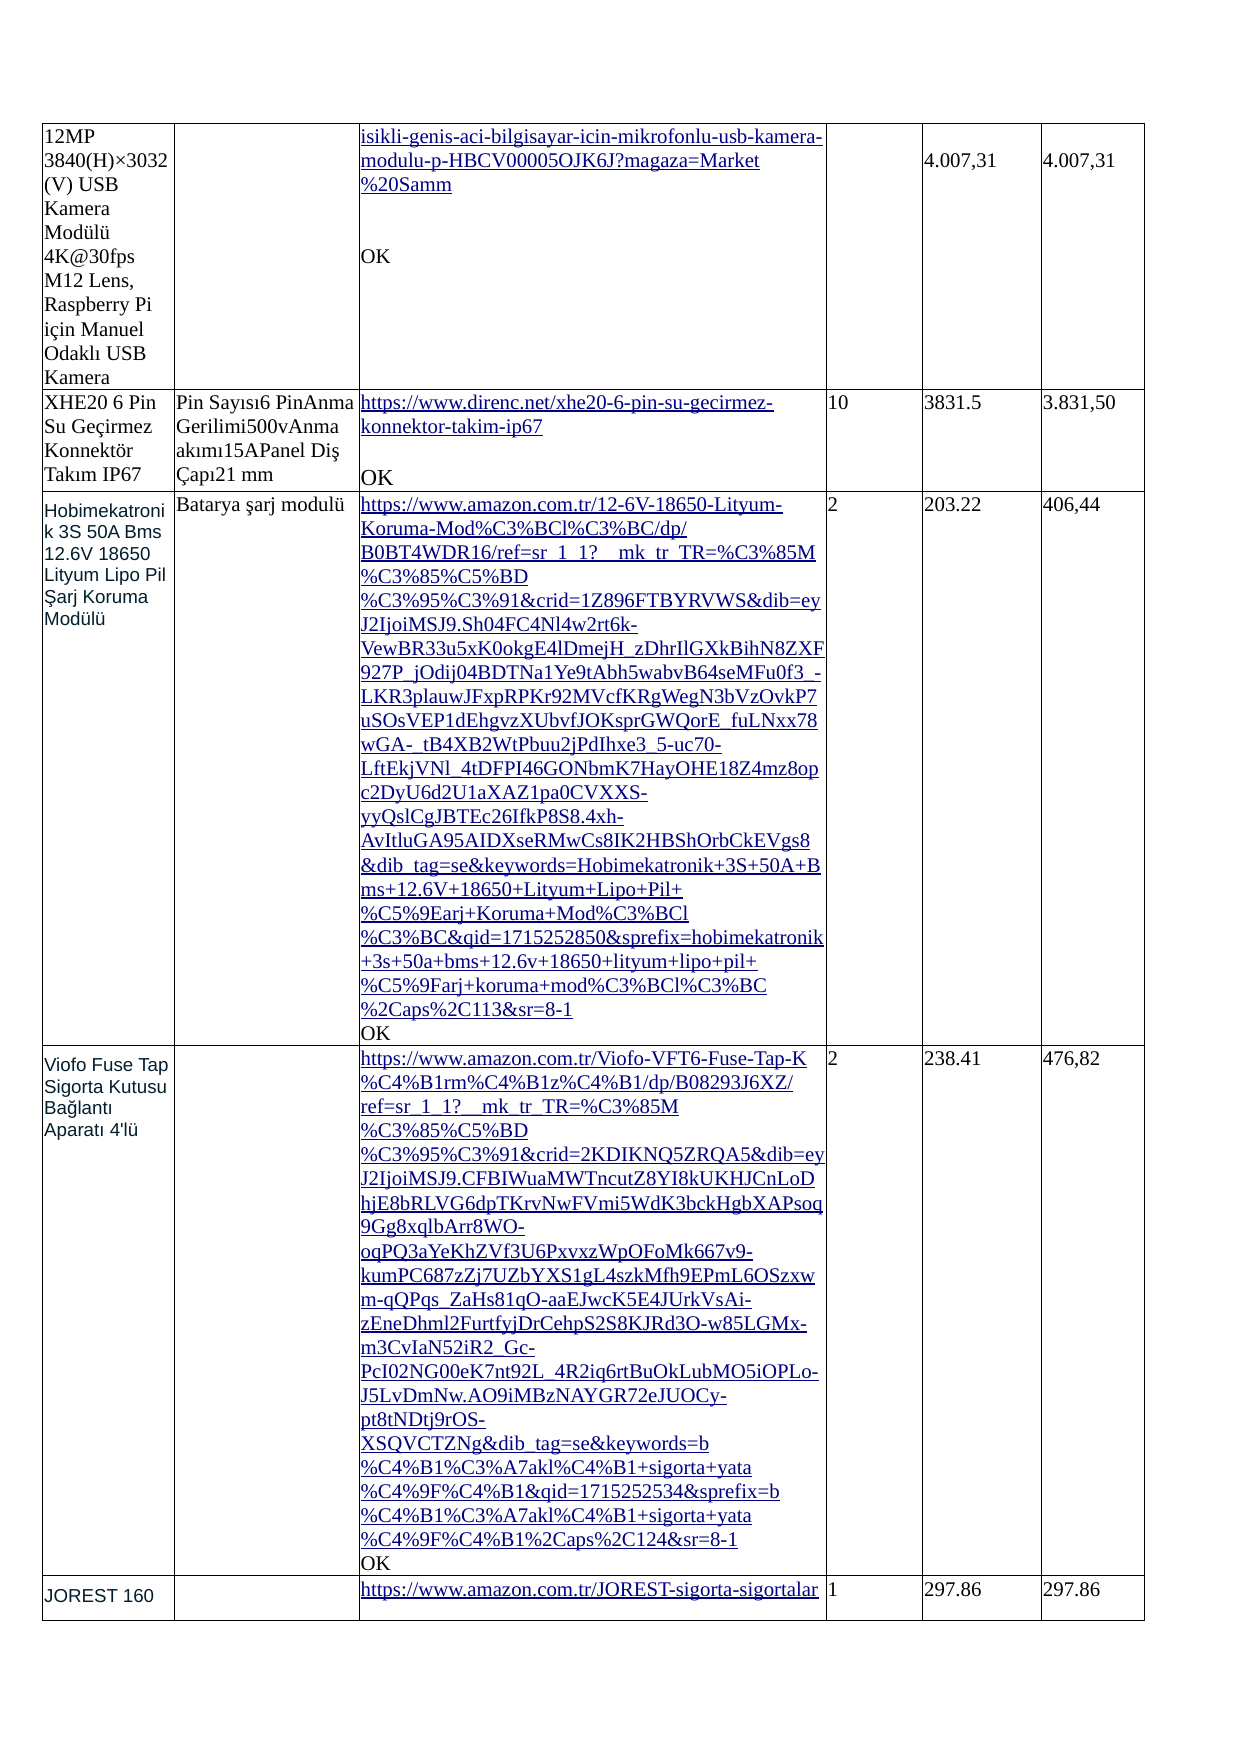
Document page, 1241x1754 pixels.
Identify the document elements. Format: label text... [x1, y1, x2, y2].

table_cell Hobimekatronik 3S 50A Bms 12.6V 18650 Lityum Lipo Pil Şarj Koruma Modülü [43, 492, 174, 1045]
table_cell 10 [827, 390, 922, 491]
table_cell Viofo Fuse Tap Sigorta Kutusu Bağlantı Aparatı 4'lü [43, 1046, 174, 1575]
table_cell https://www.direnc.net/xhe20-6-pin-su-gecirmez-konnektor-takim-ip67 OK [360, 390, 826, 491]
table_cell isikli-genis-aci-bilgisayar-icin-mikrofonlu-usb-kamera-modulu-p-HBCV00005OJK6J?magaza=Market%20Samm OK [360, 124, 826, 389]
table_cell 3831,5 [923, 390, 1041, 491]
table_cell https://www.amazon.com.tr/12-6V-18650-Lityum-Koruma-Mod%C3%BCl%C3%BC/dp/B0BT4WDR16/ref=sr_1_1?__mk_tr_TR=%C3%85M%C3%85%C5%BD%C3%95%C3%91&crid=1Z896FTBYRVWS&dib=eyJ2IjoiMSJ9.Sh04FC4Nl4w2rt6k-VewBR33u5xK0okgE4lDmejH_zDhrIlGXkBihN8ZXF927P_jOdij04BDTNa1Ye9tAbh5wabvB64seMFu0f3_-LKR3plauwJFxpRPKr92MVcfKRgWegN3bVzOvkP7uSOsVEP1dEhgvzXUbvfJOKsprGWQorE_fuLNxx78wGA-_tB4XB2WtPbuu2jPdIhxe3_5-uc70-LftEkjVNl_4tDFPI46GONbmK7HayOHE18Z4mz8opc2DyU6d2U1aXAZ1pa0CVXXS-yyQslCgJBTEc26IfkP8S8.4xh-AvItluGA95AIDXseRMwCs8IK2HBShOrbCkEVgs8&dib_tag=se&keywords=Hobimekatronik+3S+50A+Bms+12.6V+18650+Lityum+Lipo+Pil+%C5%9Earj+Koruma+Mod%C3%BCl%C3%BC&qid=1715252850&sprefix=hobimekatronik+3s+50a+bms+12.6v+18650+lityum+lipo+pil+%C5%9Farj+koruma+mod%C3%BCl%C3%BC%2Caps%2C113&sr=8-1 OK [360, 492, 826, 1045]
table_cell 203,22 [923, 492, 1041, 1045]
table_cell 297,86 [1042, 1576, 1144, 1620]
table_cell 1 [827, 1576, 922, 1620]
table_cell 476,82 [1042, 1046, 1144, 1575]
table_cell Pin Sayısı6 PinAnma Gerilimi500vAnma akımı15APanel Diş Çapı21 mm [175, 390, 359, 491]
table_cell 3.831,50 [1042, 390, 1144, 491]
table_cell XHE20 6 Pin Su Geçirmez Konnektör Takım IP67 [43, 390, 174, 491]
table_cell https://www.amazon.com.tr/JOREST-sigorta-sigortalar [360, 1576, 826, 1620]
table_cell 2 [827, 492, 922, 1045]
table_cell 406,44 [1042, 492, 1144, 1045]
table_cell 12MP 3840(H)×3032(V) USB Kamera Modülü 4K@30fps M12 Lens, Raspberry Pi için Manuel Odaklı USB Kamera [43, 124, 174, 389]
table_cell [827, 124, 922, 389]
table_cell 297,86 [923, 1576, 1041, 1620]
table_cell https://www.amazon.com.tr/Viofo-VFT6-Fuse-Tap-K%C4%B1rm%C4%B1z%C4%B1/dp/B08293J6XZ/ref=sr_1_1?__mk_tr_TR=%C3%85M%C3%85%C5%BD%C3%95%C3%91&crid=2KDIKNQ5ZRQA5&dib=eyJ2IjoiMSJ9.CFBIWuaMWTncutZ8YI8kUKHJCnLoDhjE8bRLVG6dpTKrvNwFVmi5WdK3bckHgbXAPsoq9Gg8xqlbArr8WO-oqPQ3aYeKhZVf3U6PxvxzWpOFoMk667v9-kumPC687zZj7UZbYXS1gL4szkMfh9EPmL6OSzxwm-qQPqs_ZaHs81qO-aaEJwcK5E4JUrkVsAi-zEneDhml2FurtfyjDrCehpS2S8KJRd3O-w85LGMx-m3CvIaN52iR2_Gc-PcI02NG00eK7nt92L_4R2iq6rtBuOkLubMO5iOPLo-J5LvDmNw.AO9iMBzNAYGR72eJUOCy-pt8tNDtj9rOS-XSQVCTZNg&dib_tag=se&keywords=b%C4%B1%C3%A7akl%C4%B1+sigorta+yata%C4%9F%C4%B1&qid=1715252534&sprefix=b%C4%B1%C3%A7akl%C4%B1+sigorta+yata%C4%9F%C4%B1%2Caps%2C124&sr=8-1 OK [360, 1046, 826, 1575]
table_cell 4.007,31 [1042, 124, 1144, 389]
table_cell JOREST 160 [43, 1576, 174, 1620]
table_cell [175, 1046, 359, 1575]
table_cell 238,41 [923, 1046, 1041, 1575]
table_cell 4.007,31 [923, 124, 1041, 389]
table_cell Batarya şarj modulü [175, 492, 359, 1045]
table_cell [175, 124, 359, 389]
table_cell [175, 1576, 359, 1620]
table_cell 2 [827, 1046, 922, 1575]
